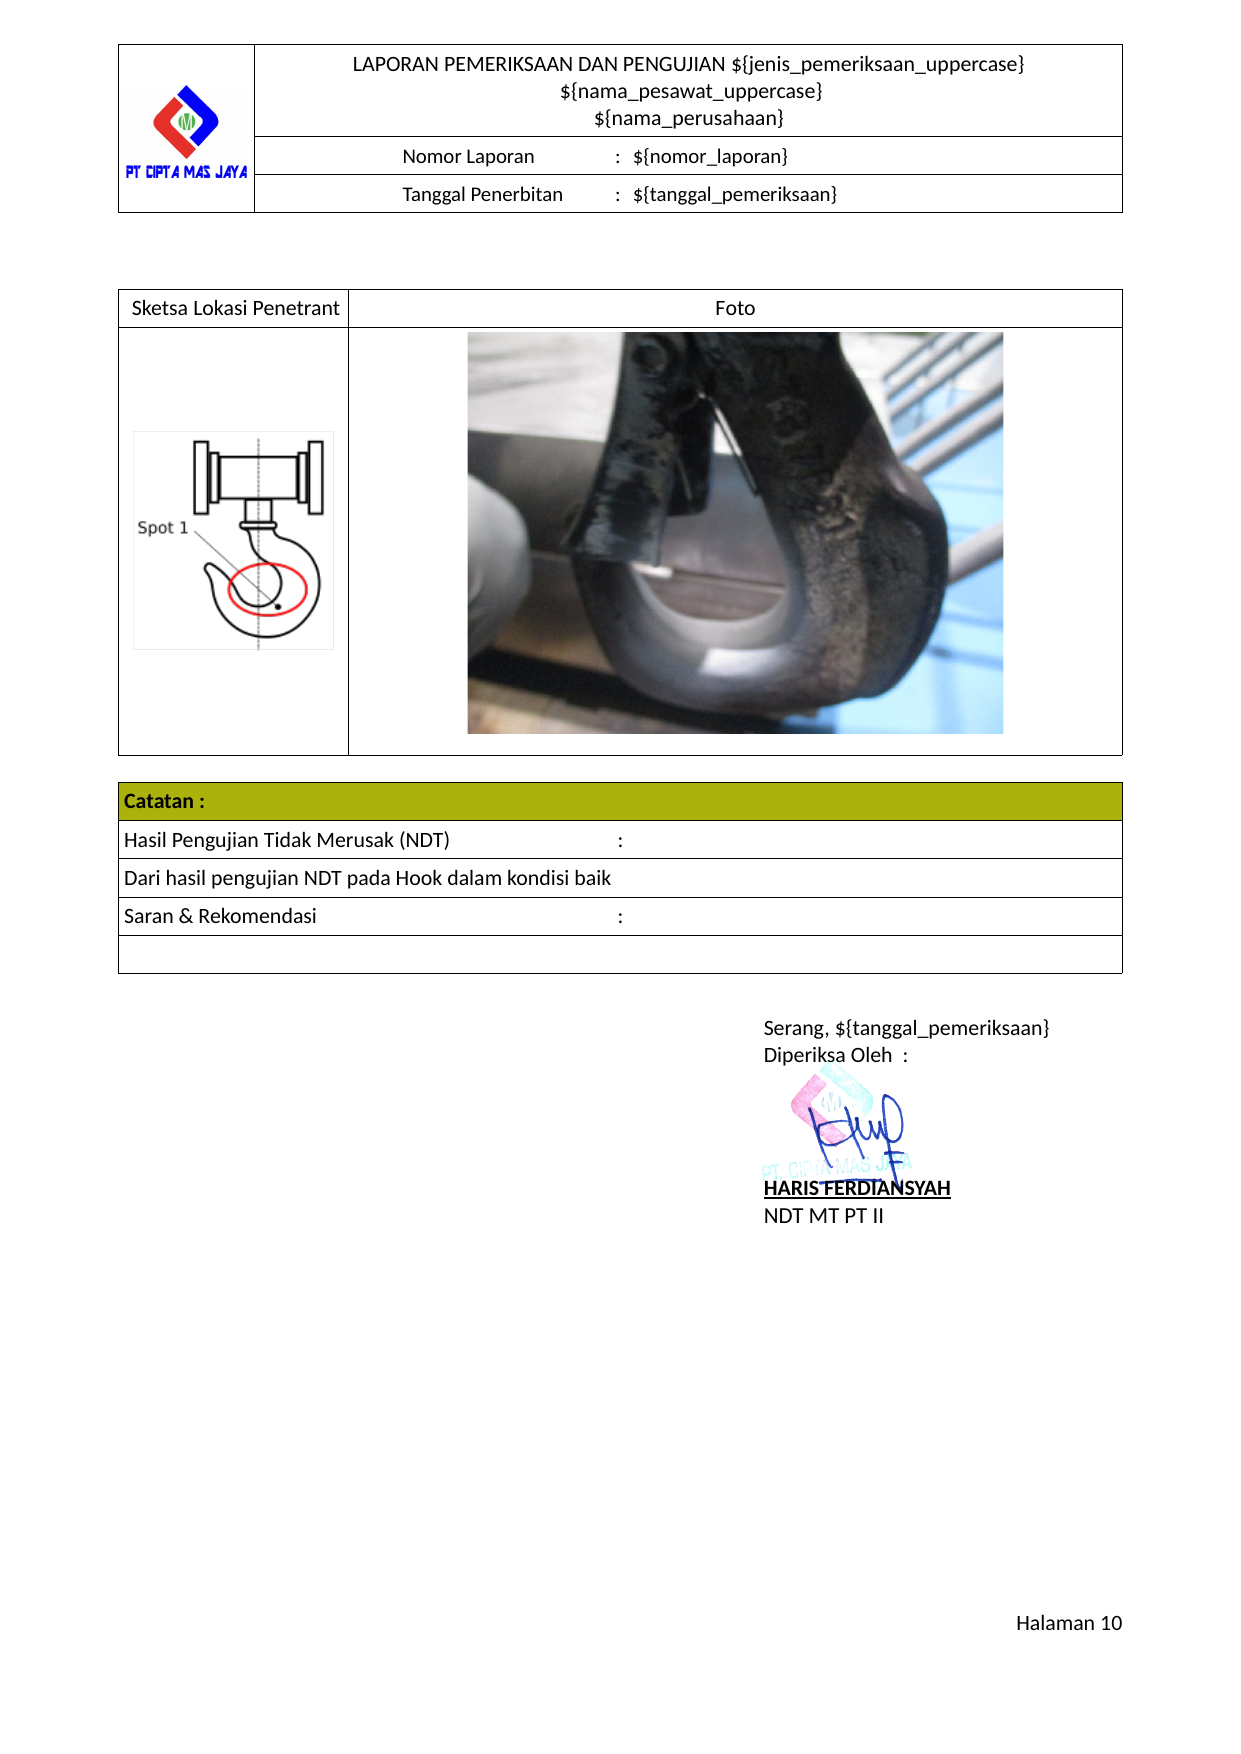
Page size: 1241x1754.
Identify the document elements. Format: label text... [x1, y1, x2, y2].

picture [853, 1051, 862, 1060]
table_cell [349, 328, 1122, 755]
picture [758, 1051, 922, 1197]
table_header Sketsa Lokasi Penetrant [119, 290, 348, 327]
table_cell Saran & Rekomendasi [119, 898, 608, 935]
picture [766, 1051, 774, 1060]
picture [467, 332, 1004, 734]
table_cell [119, 328, 348, 755]
table_header Serang, ${tanggal_pemeriksaan} Diperiksa Oleh : HARIS FERDIANSYAH NDT MT PT II [758, 1009, 1122, 1235]
table_cell Dari hasil pengujian NDT pada Hook dalam kondisi baik [119, 859, 1122, 897]
picture [124, 85, 249, 183]
table_cell [632, 821, 1122, 858]
picture [132, 431, 335, 651]
table_cell : [608, 821, 632, 858]
table_cell : [608, 898, 632, 935]
table_header Catatan : [119, 783, 1122, 820]
table_cell Hasil Pengujian Tidak Merusak (NDT) [119, 821, 608, 858]
table_cell [119, 936, 1122, 973]
table_header Foto [349, 290, 1122, 327]
table_cell [632, 898, 1122, 935]
